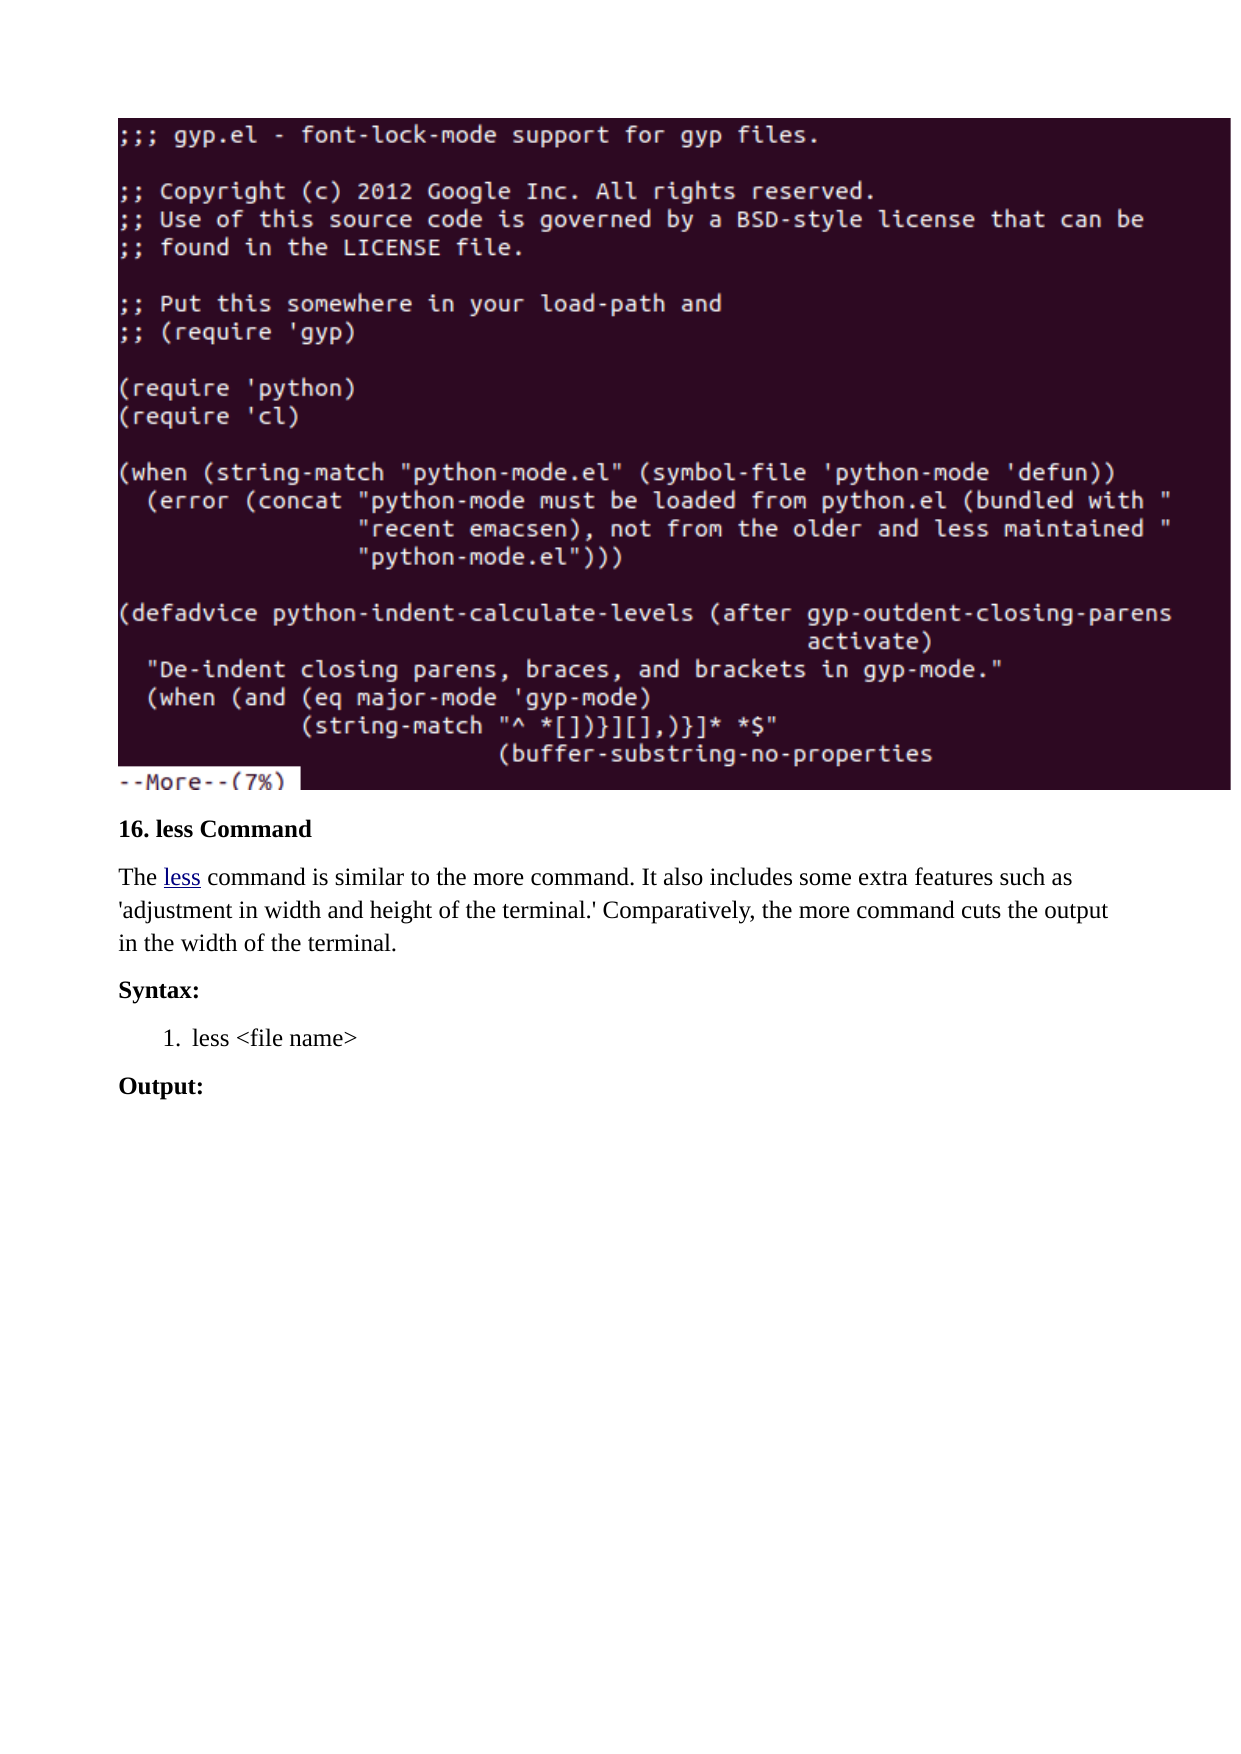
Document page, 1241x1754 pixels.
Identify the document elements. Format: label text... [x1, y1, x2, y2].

list less <file name> [162, 1023, 1122, 1052]
text Output: [118, 1071, 1122, 1099]
picture [118, 118, 1231, 790]
text 16. less Command [118, 814, 1122, 843]
text Syntax: [118, 976, 1122, 1004]
text The less command is similar to the more command. It also includes some extra features such as 'adjustment in width and height of the terminal.' Comparatively, the more command cuts the output in the width of the terminal. [118, 862, 1122, 957]
